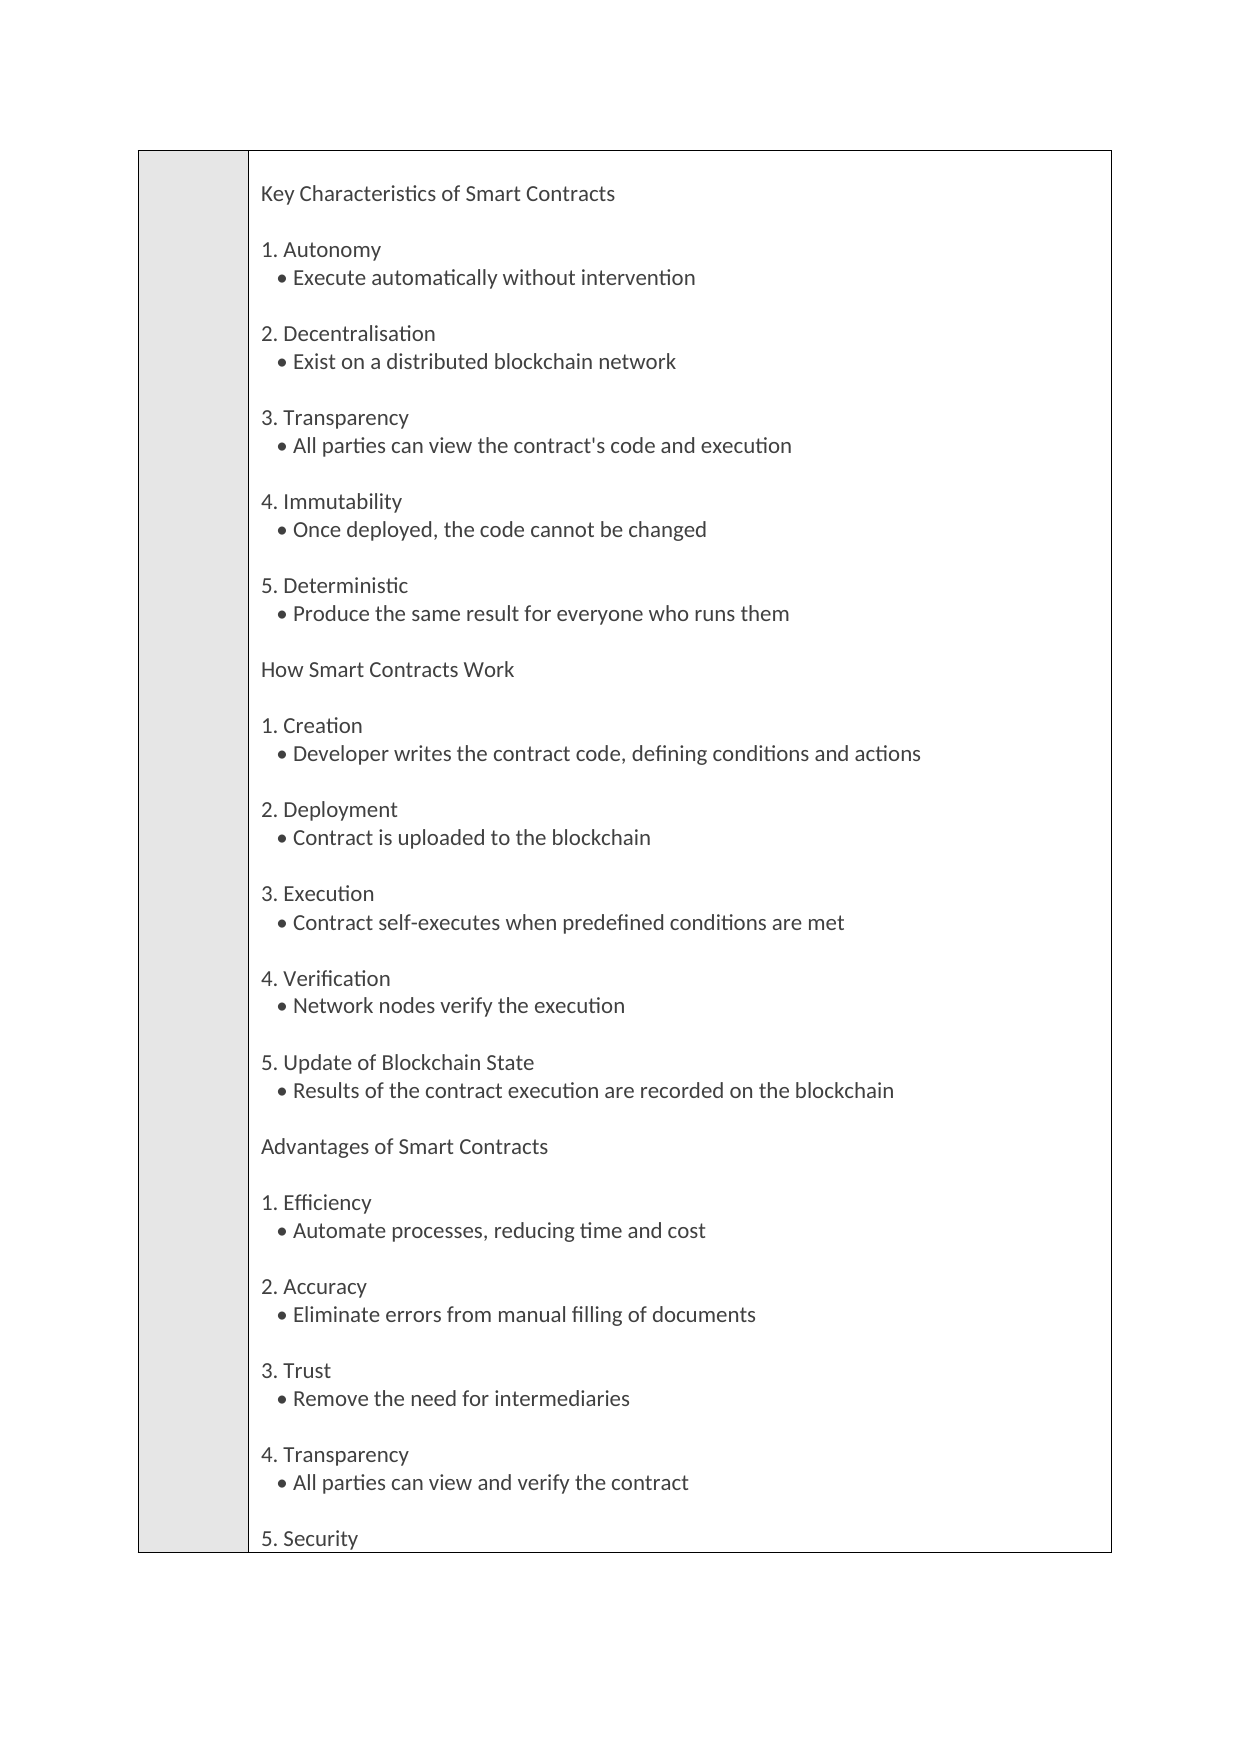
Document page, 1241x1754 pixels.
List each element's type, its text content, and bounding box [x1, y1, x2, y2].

table_cell Key Characteristics of Smart Contracts 1. Autonomy • Execute automatically without intervention 2. Decentralisation • Exist on a distributed blockchain network 3. Transparency • All parties can view the contract's code and execution 4. Immutability • Once deployed, the code cannot be changed 5. Deterministic • Produce the same result for everyone who runs them How Smart Contracts Work 1. Creation • Developer writes the contract code, defining conditions and actions 2. Deployment • Contract is uploaded to the blockchain 3. Execution • Contract self-executes when predefined conditions are met 4. Verification • Network nodes verify the execution 5. Update of Blockchain State • Results of the contract execution are recorded on the blockchain Advantages of Smart Contracts 1. Efficiency • Automate processes, reducing time and cost 2. Accuracy • Eliminate errors from manual filling of documents 3. Trust • Remove the need for intermediaries 4. Transparency • All parties can view and verify the contract 5. Security [249, 151, 1111, 1552]
table_cell [139, 151, 248, 1552]
